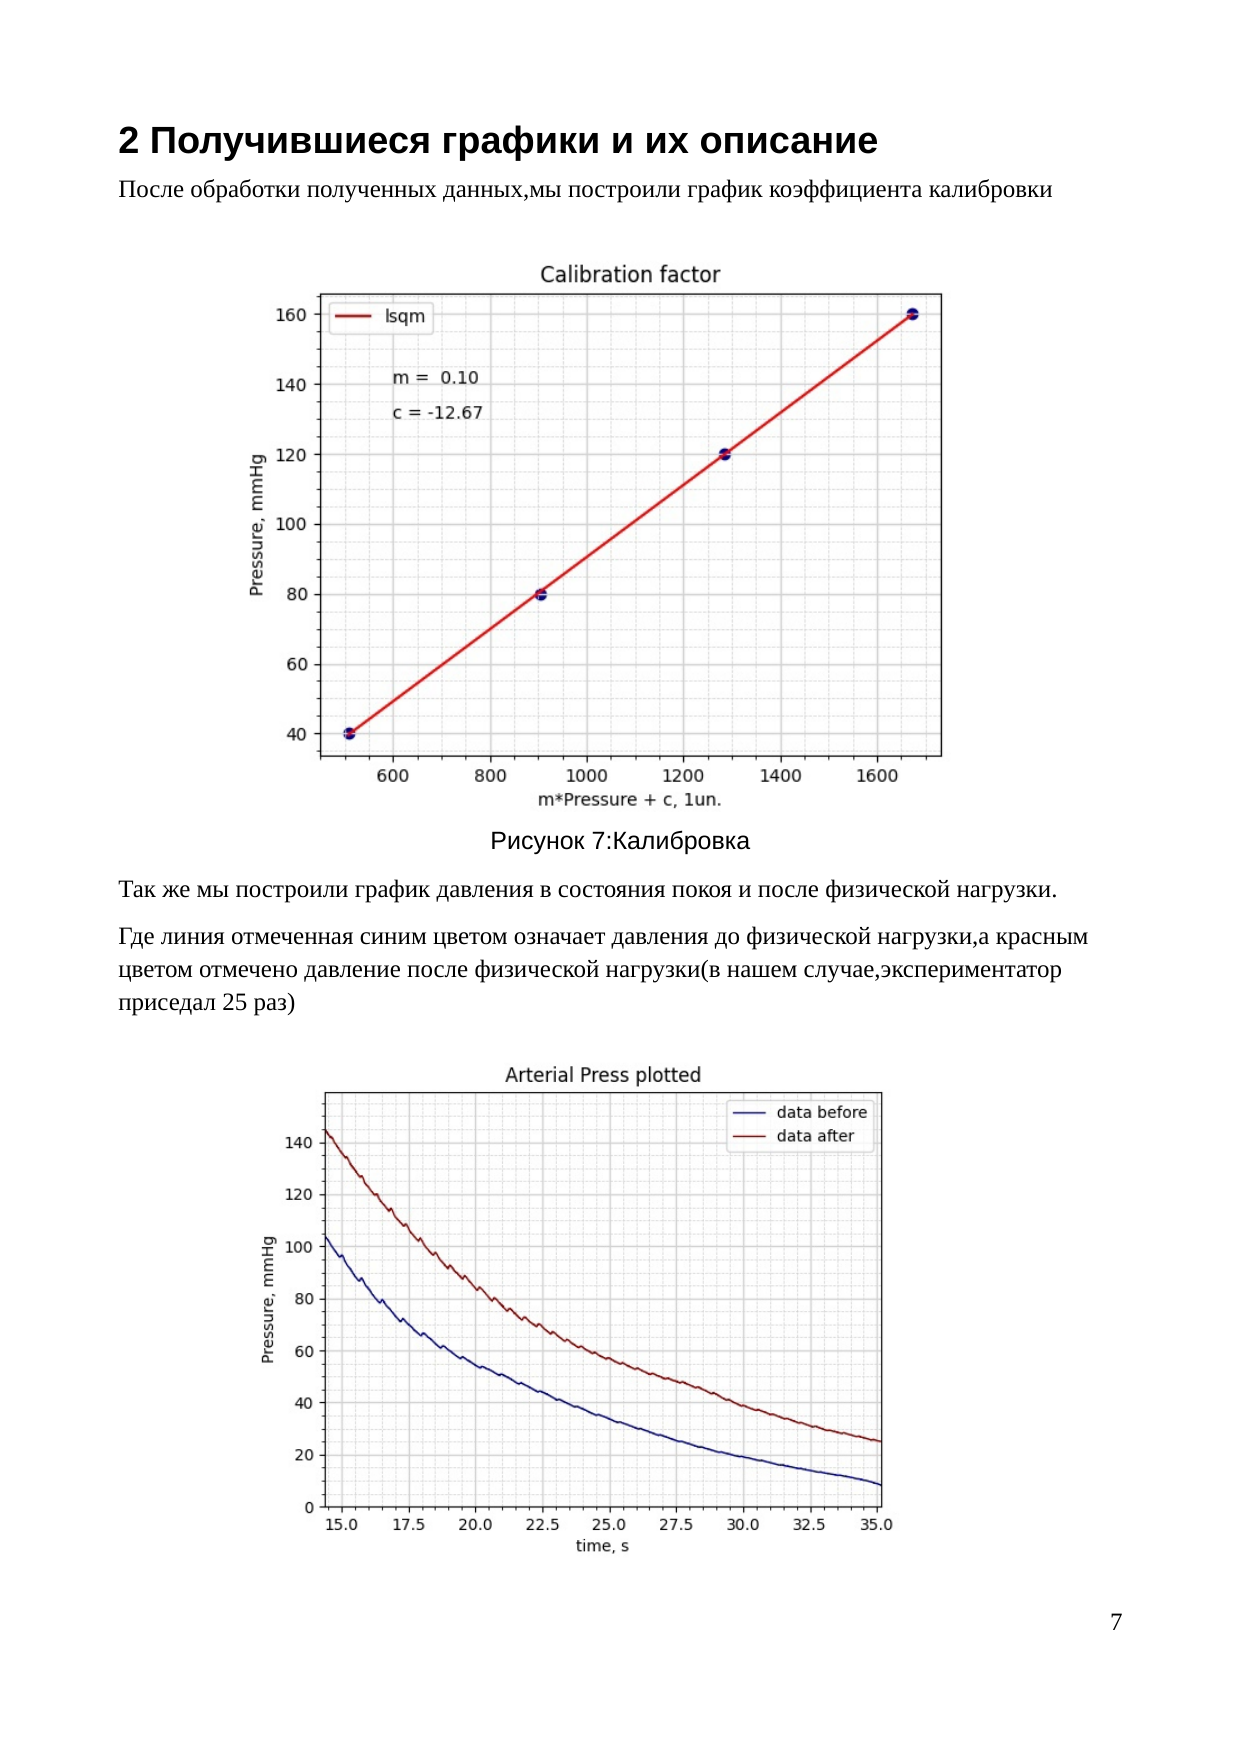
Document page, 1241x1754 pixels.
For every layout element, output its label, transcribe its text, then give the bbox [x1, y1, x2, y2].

text Так же мы построили график давления в состояния покоя и после физической нагрузки. [118, 874, 1122, 902]
subtitle 2 Получившиеся графики и их описание [118, 118, 1122, 162]
text Рисунок 7:Калибровка [118, 222, 1122, 855]
text Где линия отмеченная синим цветом означает давления до физической нагрузки,а красным цветом отмечено давление после физической нагрузки(в нашем случае,экспериментатор приседал 25 раз) [118, 921, 1122, 1016]
picture [235, 1027, 953, 1566]
text После обработки полученных данных,мы построили график коэффициента калибровки [118, 174, 1122, 203]
picture [220, 221, 1020, 822]
